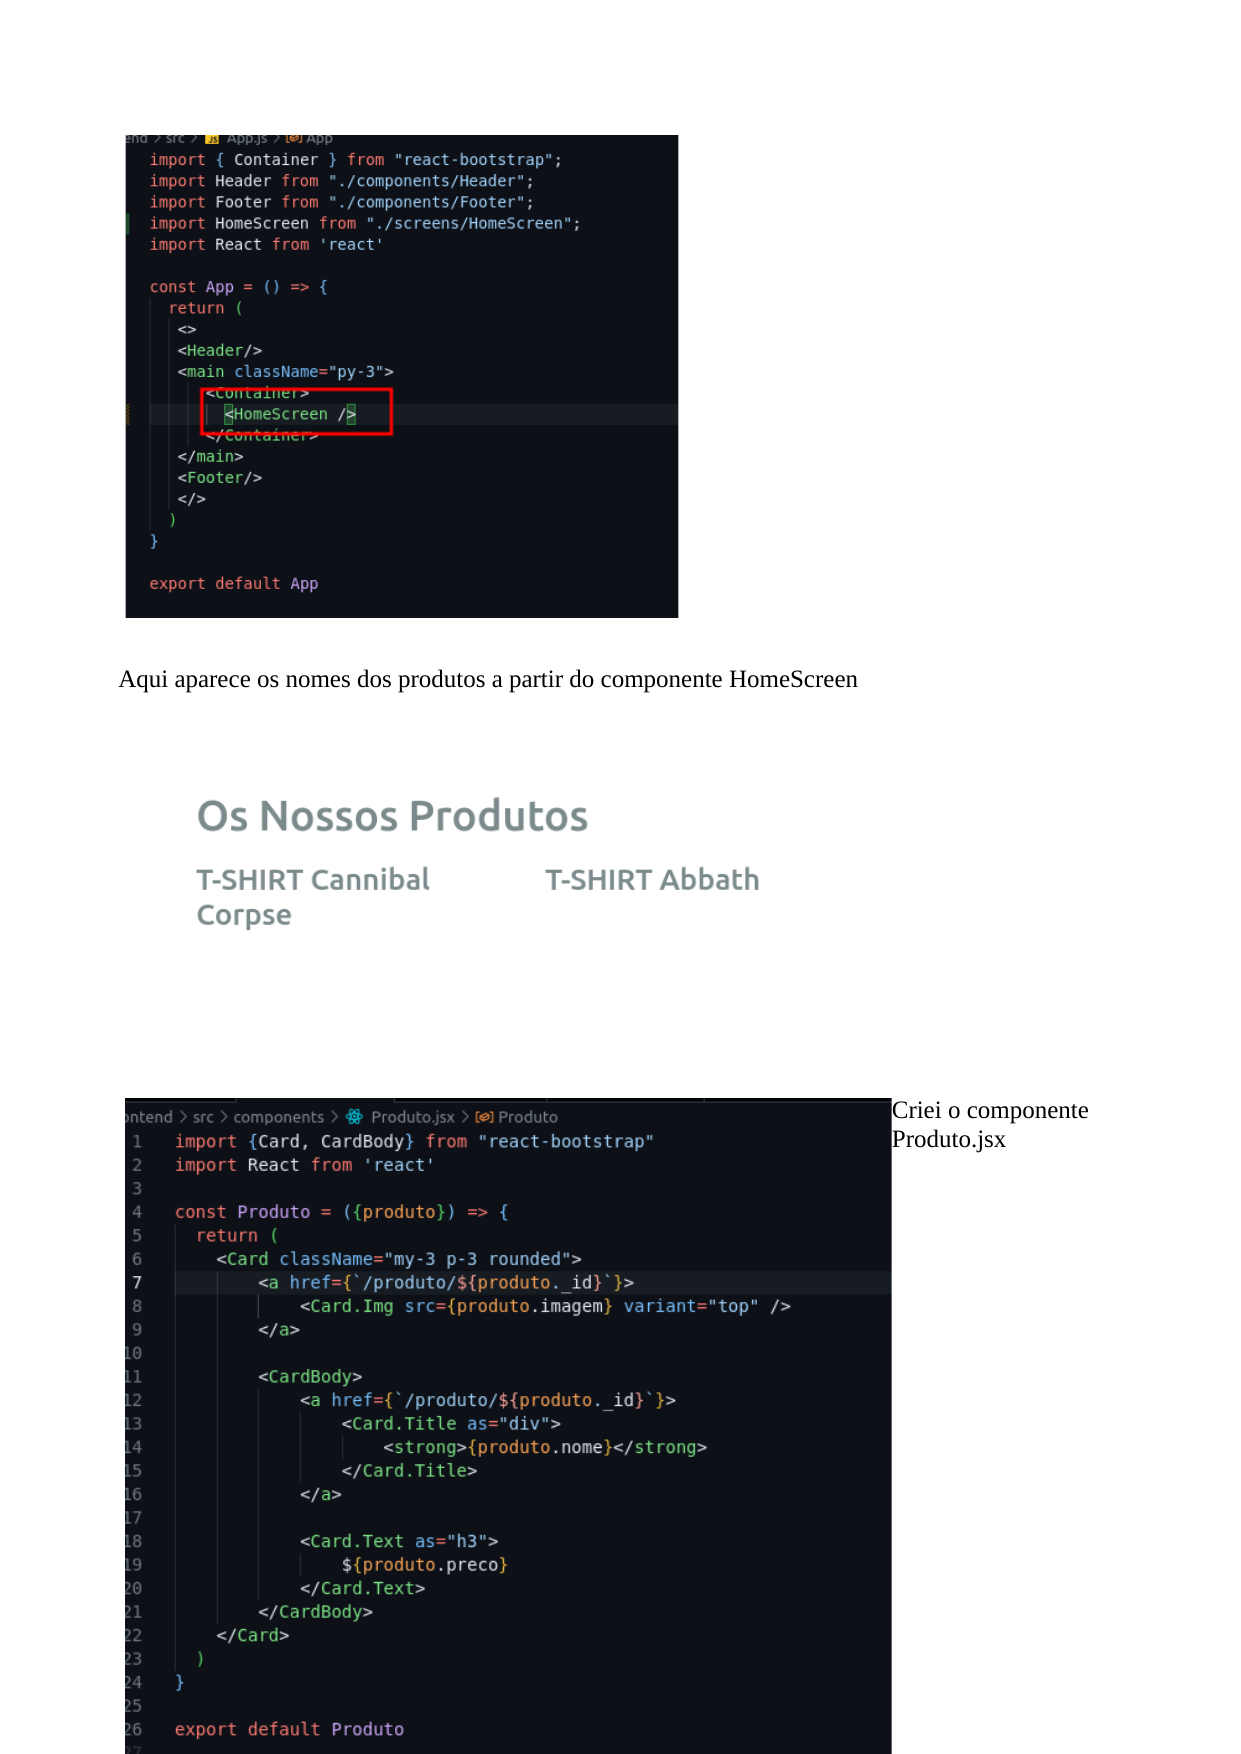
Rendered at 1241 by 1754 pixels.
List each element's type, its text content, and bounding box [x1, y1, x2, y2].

picture [175, 786, 777, 963]
text Aqui aparece os nomes dos produtos a partir do componente HomeScreen [118, 664, 1122, 693]
picture [125, 135, 679, 618]
picture [125, 1098, 892, 1754]
text Criei o componente Produto.jsx [118, 1096, 1122, 1153]
